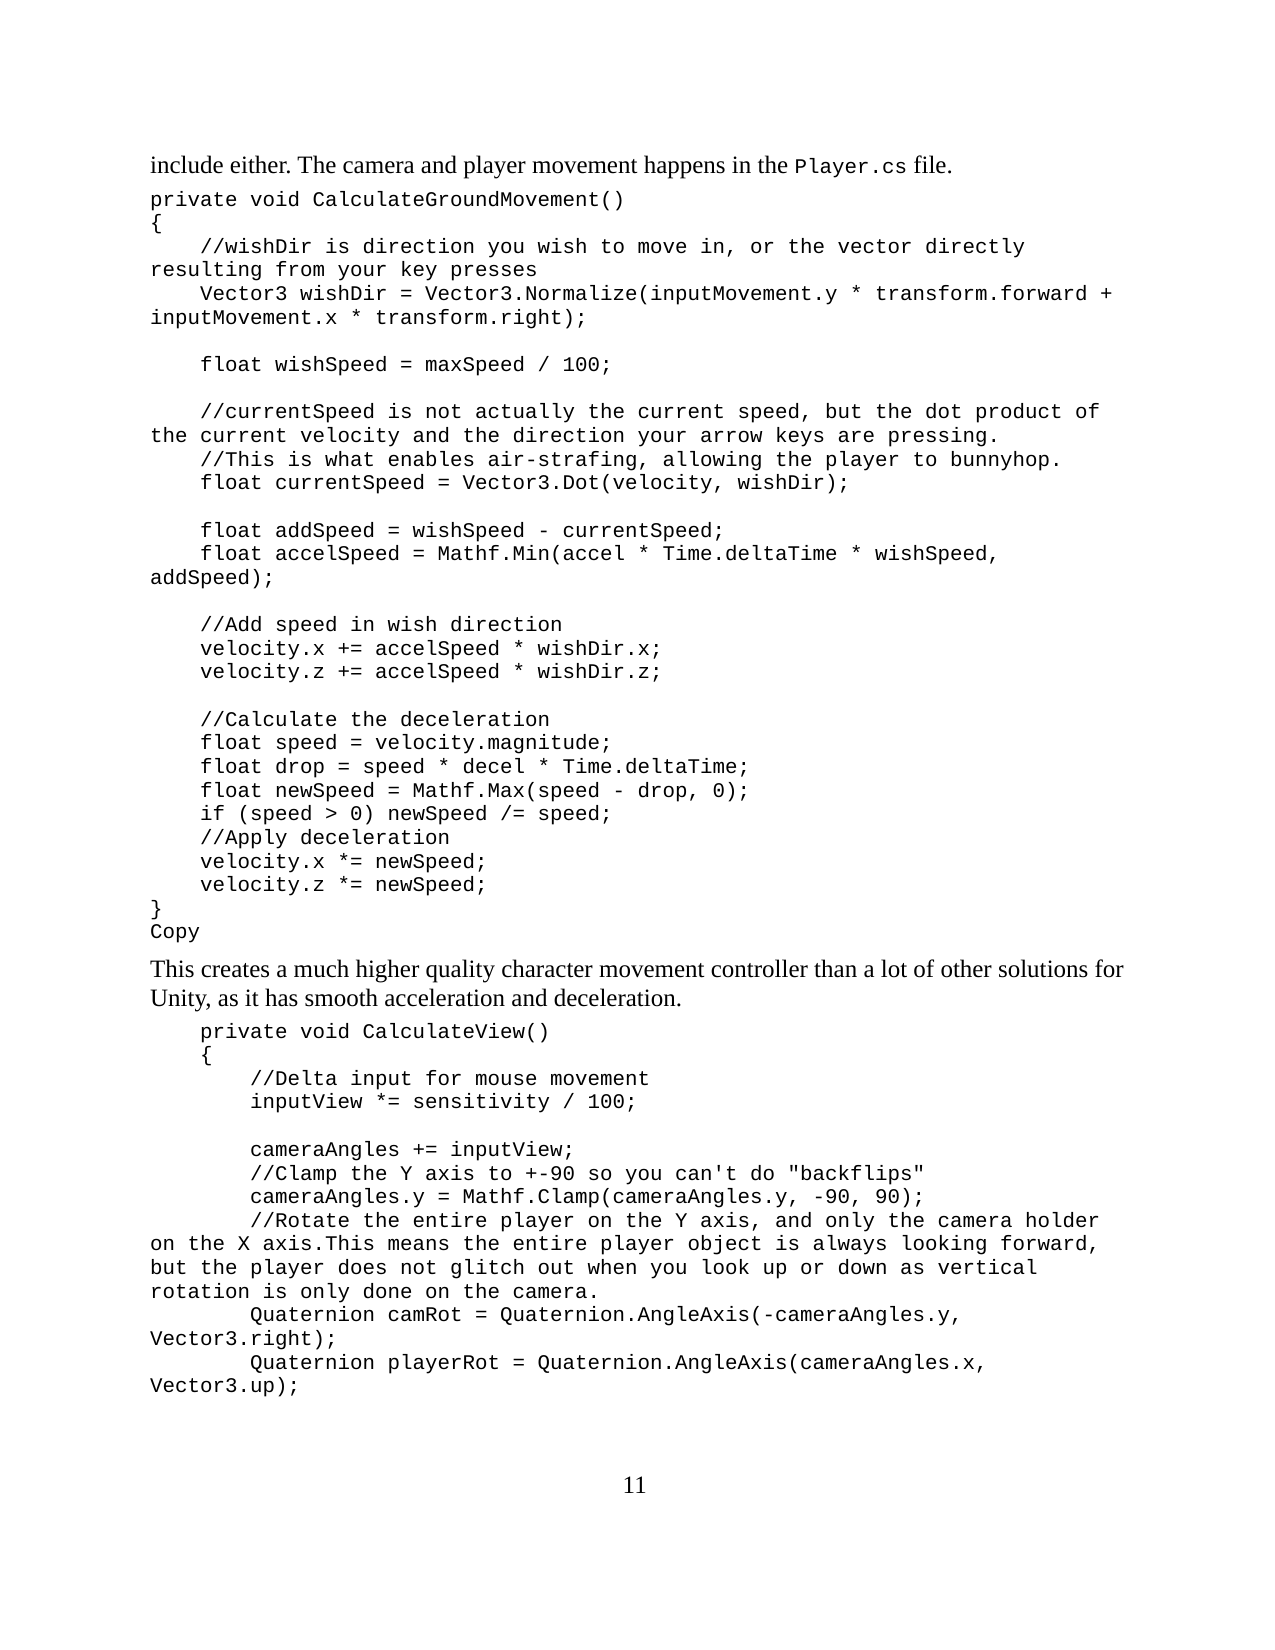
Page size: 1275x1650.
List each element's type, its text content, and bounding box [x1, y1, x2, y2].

text //Calculate the deceleration [150, 709, 1125, 732]
text //Add speed in wish direction [150, 614, 1125, 638]
text velocity.x += accelSpeed * wishDir.x; [150, 638, 1125, 661]
text //This is what enables air-strafing, allowing the player to bunnyhop. [150, 449, 1125, 472]
text float wishSpeed = maxSpeed / 100; [150, 354, 1125, 378]
text float drop = speed * decel * Time.deltaTime; [150, 756, 1125, 780]
text Copy [150, 922, 1125, 945]
text Quaternion playerRot = Quaternion.AngleAxis(cameraAngles.x, Vector3.up); [150, 1352, 1125, 1399]
text } [150, 898, 1125, 922]
text velocity.z += accelSpeed * wishDir.z; [150, 661, 1125, 685]
text cameraAngles += inputView; [150, 1139, 1125, 1162]
text float speed = velocity.magnitude; [150, 732, 1125, 756]
text { [150, 212, 1125, 236]
text velocity.z *= newSpeed; [150, 874, 1125, 898]
text include either. The camera and player movement happens in the Player.cs file. [150, 150, 1125, 179]
text Quaternion camRot = Quaternion.AngleAxis(-cameraAngles.y, Vector3.right); [150, 1304, 1125, 1352]
text float accelSpeed = Mathf.Min(accel * Time.deltaTime * wishSpeed, addSpeed); [150, 543, 1125, 591]
text //wishDir is direction you wish to move in, or the vector directly resulting from your key presses [150, 236, 1125, 283]
text float newSpeed = Mathf.Max(speed - drop, 0); [150, 780, 1125, 803]
text { [150, 1044, 1125, 1068]
text private void CalculateGroundMovement() [150, 188, 1125, 212]
text //Clamp the Y axis to +-90 so you can't do "backflips" [150, 1162, 1125, 1186]
text //currentSpeed is not actually the current speed, but the dot product of the current velocity and the direction your arrow keys are pressing. [150, 401, 1125, 449]
text velocity.x *= newSpeed; [150, 851, 1125, 874]
text private void CalculateView() [150, 1021, 1125, 1044]
text This creates a much higher quality character movement controller than a lot of other solutions for Unity, as it has smooth acceleration and deceleration. [150, 954, 1125, 1012]
text float currentSpeed = Vector3.Dot(velocity, wishDir); [150, 472, 1125, 496]
text //Apply deceleration [150, 827, 1125, 851]
text cameraAngles.y = Mathf.Clamp(cameraAngles.y, -90, 90); [150, 1186, 1125, 1210]
text inputView *= sensitivity / 100; [150, 1092, 1125, 1115]
text //Delta input for mouse movement [150, 1068, 1125, 1092]
text if (speed > 0) newSpeed /= speed; [150, 803, 1125, 827]
text Vector3 wishDir = Vector3.Normalize(inputMovement.y * transform.forward + inputMovement.x * transform.right); [150, 283, 1125, 330]
text //Rotate the entire player on the Y axis, and only the camera holder on the X axis.This means the entire player object is always looking forward, but the player does not glitch out when you look up or down as vertical rotation is only done on the camera. [150, 1210, 1125, 1304]
text float addSpeed = wishSpeed - currentSpeed; [150, 519, 1125, 543]
